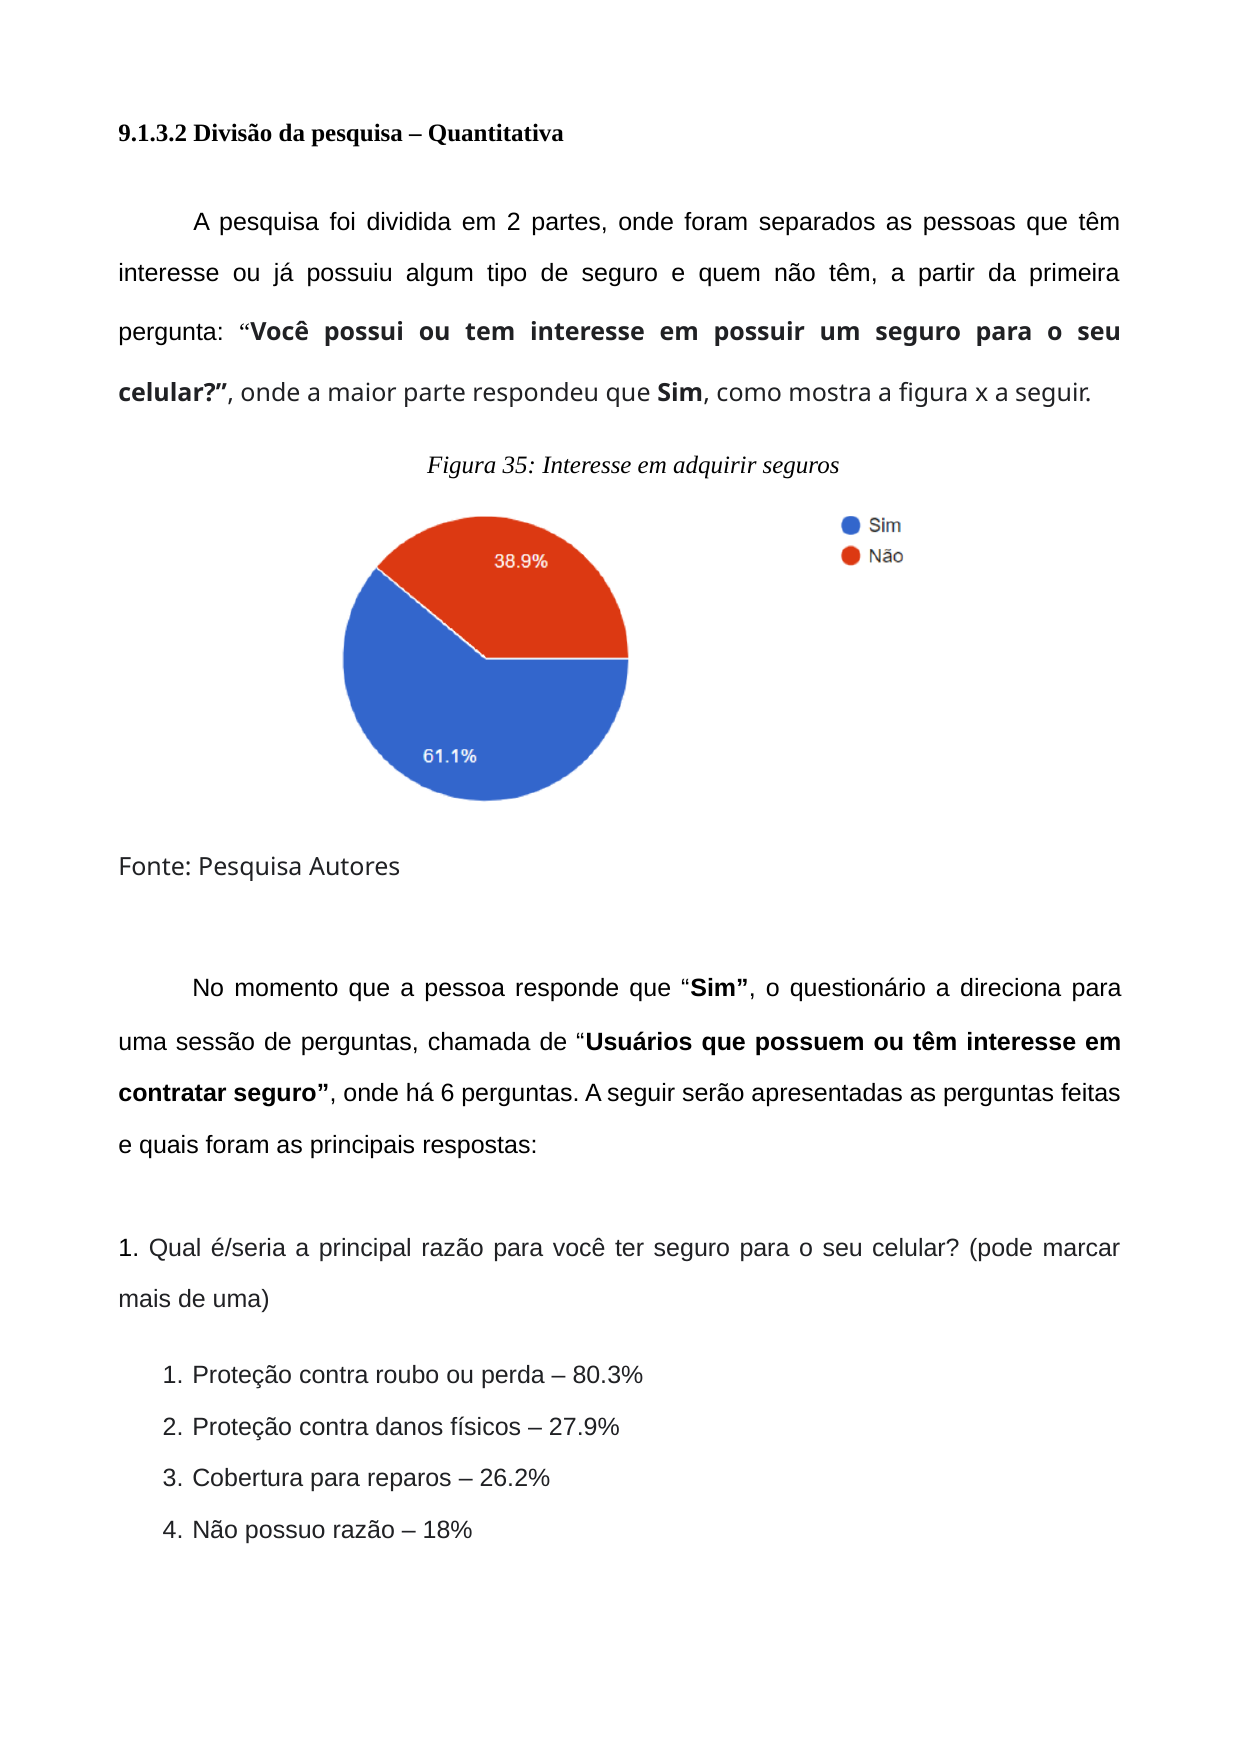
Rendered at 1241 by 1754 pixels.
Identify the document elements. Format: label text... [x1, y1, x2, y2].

list Proteção contra danos físicos – 27.9% [162, 1412, 1122, 1441]
list Cobertura para reparos – 26.2% [162, 1463, 1122, 1492]
subtitle 9.1.3.2 Divisão da pesquisa – Quantitativa [118, 118, 1122, 147]
text A pesquisa foi dividida em 2 partes, onde foram separados as pessoas que têm interesse ou já possuiu algum tipo de seguro e quem não têm, a partir da primeira pergunta: “Você possui ou tem interesse em possuir um seguro para o seu celular?”, onde a maior parte respondeu que Sim, como mostra a figura x a seguir. [118, 207, 1122, 409]
text Fonte: Pesquisa Autores [118, 436, 1122, 882]
picture [334, 479, 935, 809]
text Figura 35: Interesse em adquirir seguros [334, 451, 934, 479]
text 1. Qual é/seria a principal razão para você ter seguro para o seu celular? (pode marcar mais de uma) [118, 1181, 1122, 1313]
text No momento que a pessoa responde que “Sim”, o questionário a direciona para uma sessão de perguntas, chamada de “Usuários que possuem ou têm interesse em contratar seguro”, onde há 6 perguntas. A seguir serão apresentadas as perguntas feitas e quais foram as principais respostas: [118, 970, 1122, 1158]
list Não possuo razão – 18% [162, 1515, 1122, 1544]
list Proteção contra roubo ou perda – 80.3% [162, 1361, 1122, 1389]
